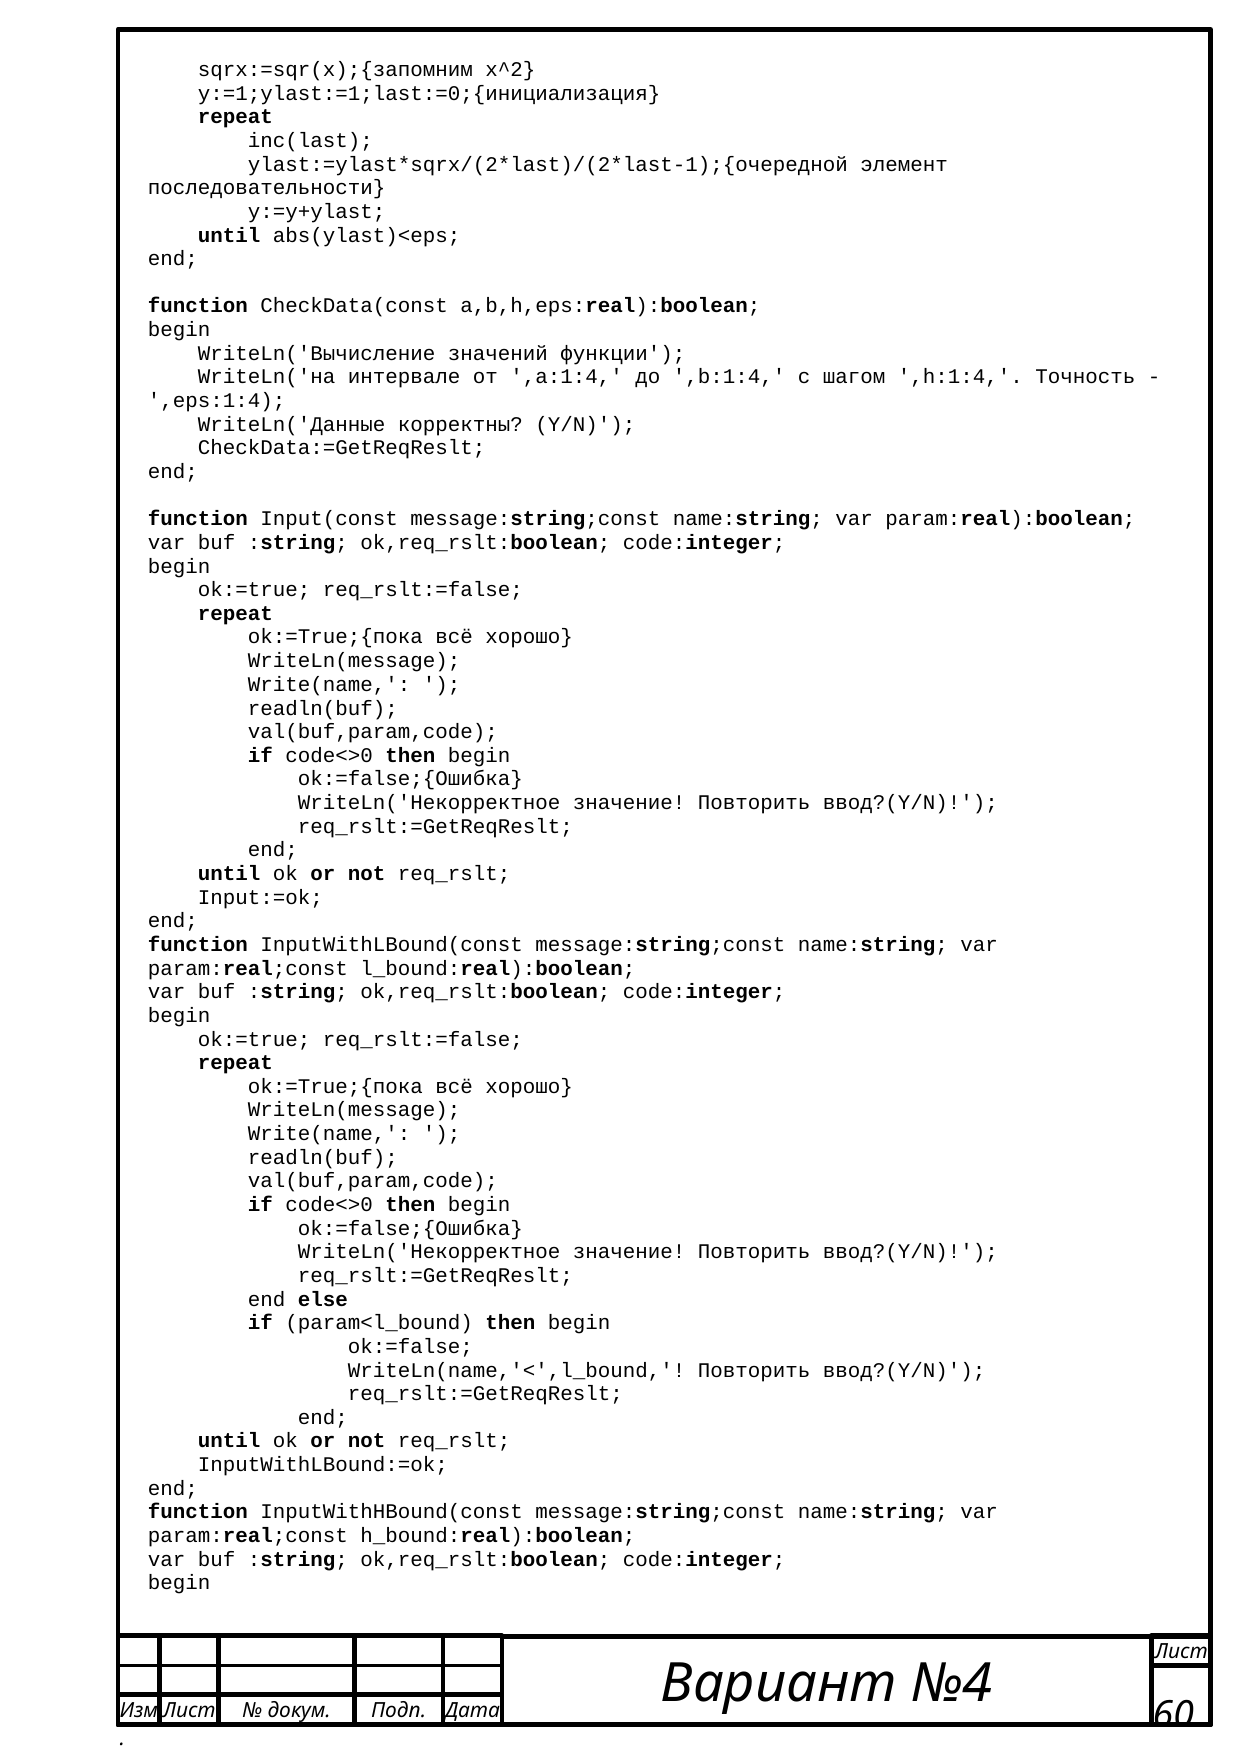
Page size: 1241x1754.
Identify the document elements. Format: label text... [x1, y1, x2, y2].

text Write(name,': '); [148, 674, 1181, 697]
text end; [148, 910, 1181, 934]
text repeat [148, 106, 1181, 130]
text var buf :string; ok,req_rslt:boolean; code:integer; [148, 1549, 1181, 1572]
text ok:=false; [148, 1336, 1181, 1359]
text until ok or not req_rslt; [148, 1431, 1181, 1454]
text function Input(const message:string;const name:string; var param:real):boolean; [148, 508, 1181, 532]
text ok:=true; req_rslt:=false; [148, 579, 1181, 603]
text ok:=True;{пока всё xорошо} [148, 627, 1181, 650]
text CheckData:=GetReqReslt; [148, 437, 1181, 461]
text function InputWithLBound(const message:string;const name:string; var param:real;const l_bound:real):boolean; [148, 934, 1181, 981]
text WriteLn('Некорректное значение! Повторить ввод?(Y/N)!'); [148, 792, 1181, 816]
text end; [148, 248, 1181, 272]
text end; [148, 1478, 1181, 1501]
text function CheckData(const a,b,h,eps:real):boolean; [148, 296, 1181, 319]
text val(buf,param,code); [148, 1170, 1181, 1194]
text begin [148, 1572, 1181, 1596]
text repeat [148, 1052, 1181, 1076]
text Write(name,': '); [148, 1123, 1181, 1147]
text y:=y+ylast; [148, 201, 1181, 224]
text end; [148, 1407, 1181, 1431]
text WriteLn(name,'<',l_bound,'! Повторить ввод?(Y/N)'); [148, 1359, 1181, 1383]
text val(buf,param,code); [148, 721, 1181, 745]
text end; [148, 839, 1181, 863]
text function InputWithHBound(const message:string;const name:string; var param:real;const h_bound:real):boolean; [148, 1501, 1181, 1549]
text req_rslt:=GetReqReslt; [148, 1383, 1181, 1407]
text ok:=false;{Ошибка} [148, 1218, 1181, 1241]
text readln(buf); [148, 697, 1181, 721]
text repeat [148, 603, 1181, 627]
text req_rslt:=GetReqReslt; [148, 816, 1181, 839]
text end; [148, 461, 1181, 485]
text end else [148, 1289, 1181, 1312]
text WriteLn(message); [148, 650, 1181, 674]
text begin [148, 1005, 1181, 1028]
text y:=1;ylast:=1;last:=0;{инициализация} [148, 83, 1181, 106]
text begin [148, 319, 1181, 343]
text until ok or not req_rslt; [148, 863, 1181, 887]
text begin [148, 556, 1181, 579]
text ok:=false;{Ошибка} [148, 768, 1181, 792]
text if (param<l_bound) then begin [148, 1312, 1181, 1336]
text WriteLn(message); [148, 1099, 1181, 1123]
text WriteLn('Вычисление значений функции'); [148, 343, 1181, 366]
text readln(buf); [148, 1147, 1181, 1170]
text WriteLn('Некорректное значение! Повторить ввод?(Y/N)!'); [148, 1241, 1181, 1265]
text sqrx:=sqr(x);{запомним x^2} [148, 59, 1181, 83]
text WriteLn('Данные корректны? (Y/N)'); [148, 414, 1181, 437]
text inc(last); [148, 130, 1181, 154]
text var buf :string; ok,req_rslt:boolean; code:integer; [148, 981, 1181, 1005]
text ok:=True;{пока всё xорошо} [148, 1076, 1181, 1099]
text Input:=ok; [148, 887, 1181, 910]
text WriteLn('на интервале от ',a:1:4,' до ',b:1:4,' с шагом ',h:1:4,'. Точность - ',eps:1:4); [148, 366, 1181, 414]
text until abs(ylast)<eps; [148, 224, 1181, 248]
text if code<>0 then begin [148, 745, 1181, 768]
text var buf :string; ok,req_rslt:boolean; code:integer; [148, 532, 1181, 556]
text req_rslt:=GetReqReslt; [148, 1265, 1181, 1289]
text ylast:=ylast*sqrx/(2*last)/(2*last-1);{очередной элемент последовательности} [148, 154, 1181, 201]
text InputWithLBound:=ok; [148, 1454, 1181, 1478]
text if code<>0 then begin [148, 1194, 1181, 1218]
text ok:=true; req_rslt:=false; [148, 1028, 1181, 1052]
